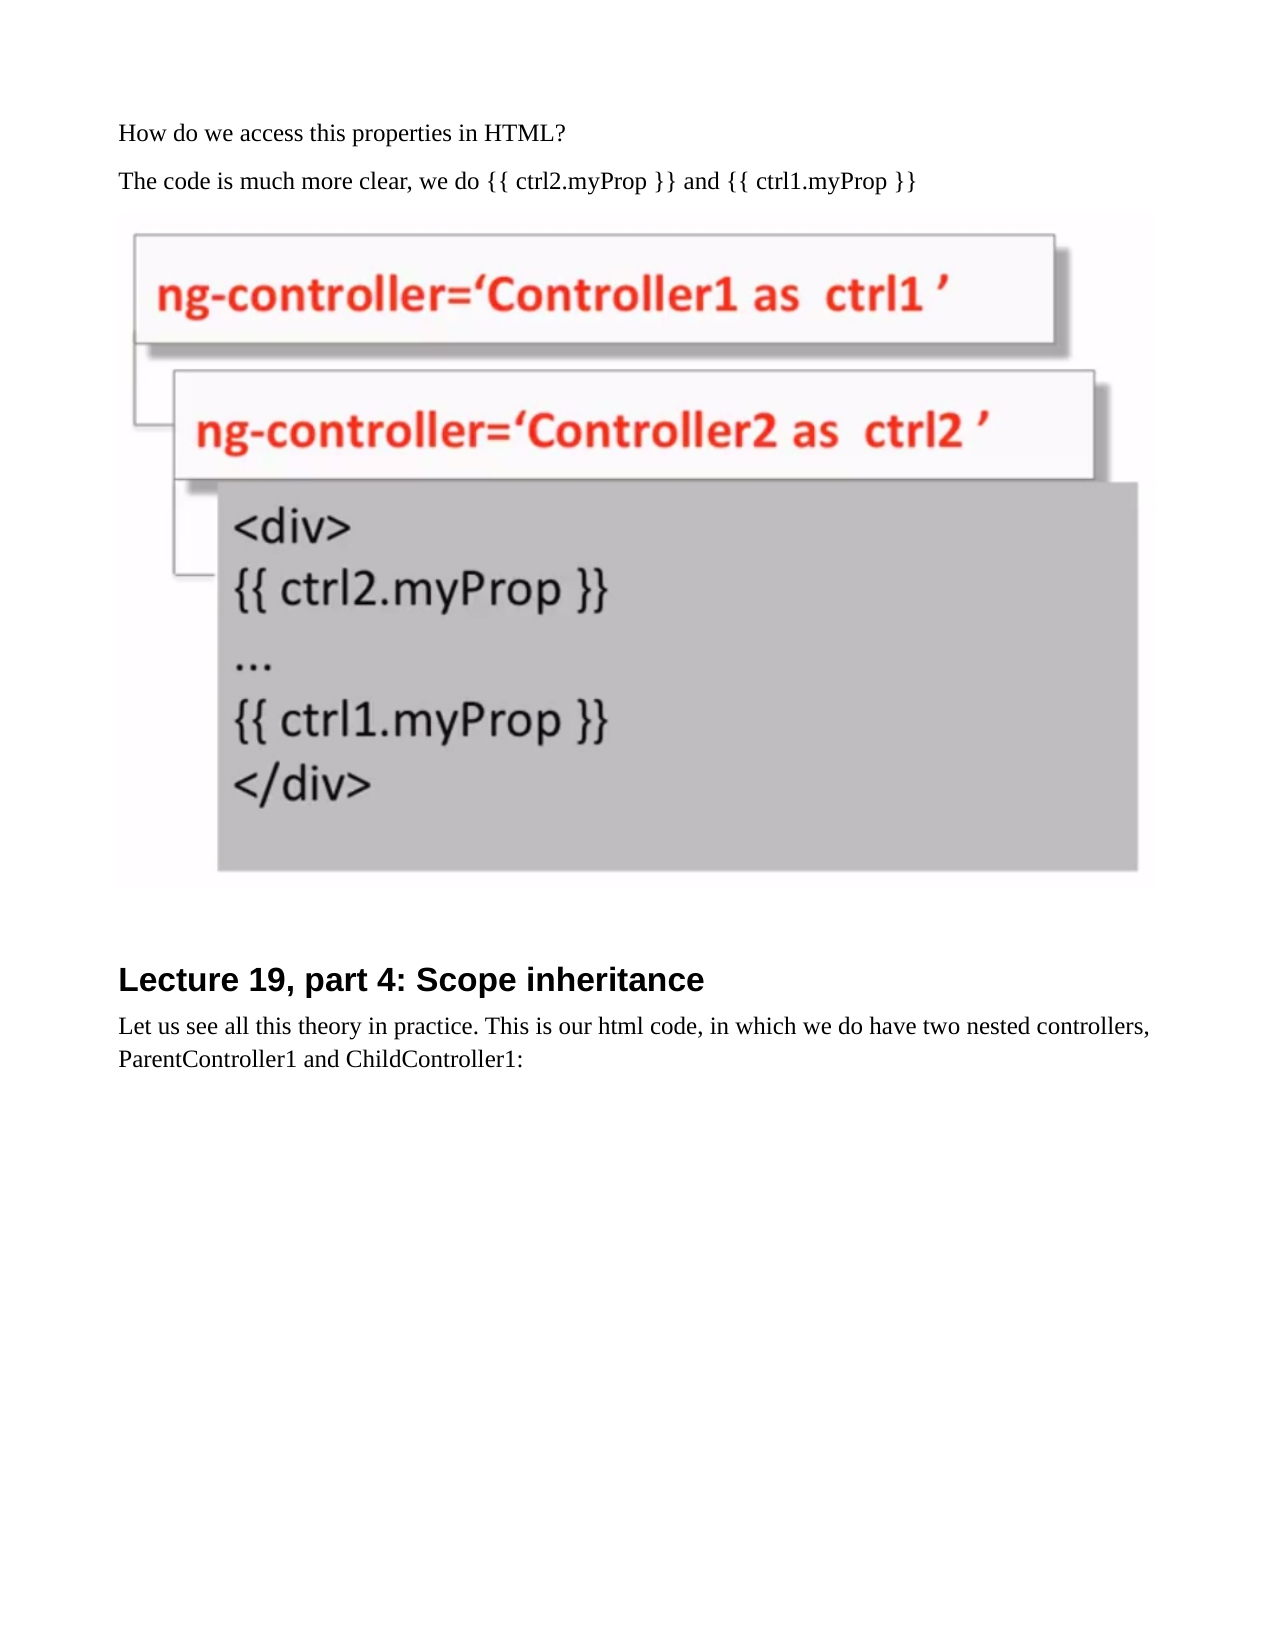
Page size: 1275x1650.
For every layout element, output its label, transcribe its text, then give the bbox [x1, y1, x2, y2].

subtitle Lecture 19, part 4: Scope inheritance [118, 959, 1157, 998]
text How do we access this properties in HTML? [118, 118, 1157, 147]
text The code is much more clear, we do {{ ctrl2.myProp }} and {{ ctrl1.myProp }} [118, 166, 1157, 194]
text Let us see all this theory in practice. This is our html code, in which we do have two nested controllers, ParentController1 and ChildController1: [118, 1011, 1157, 1072]
picture [118, 213, 1157, 887]
